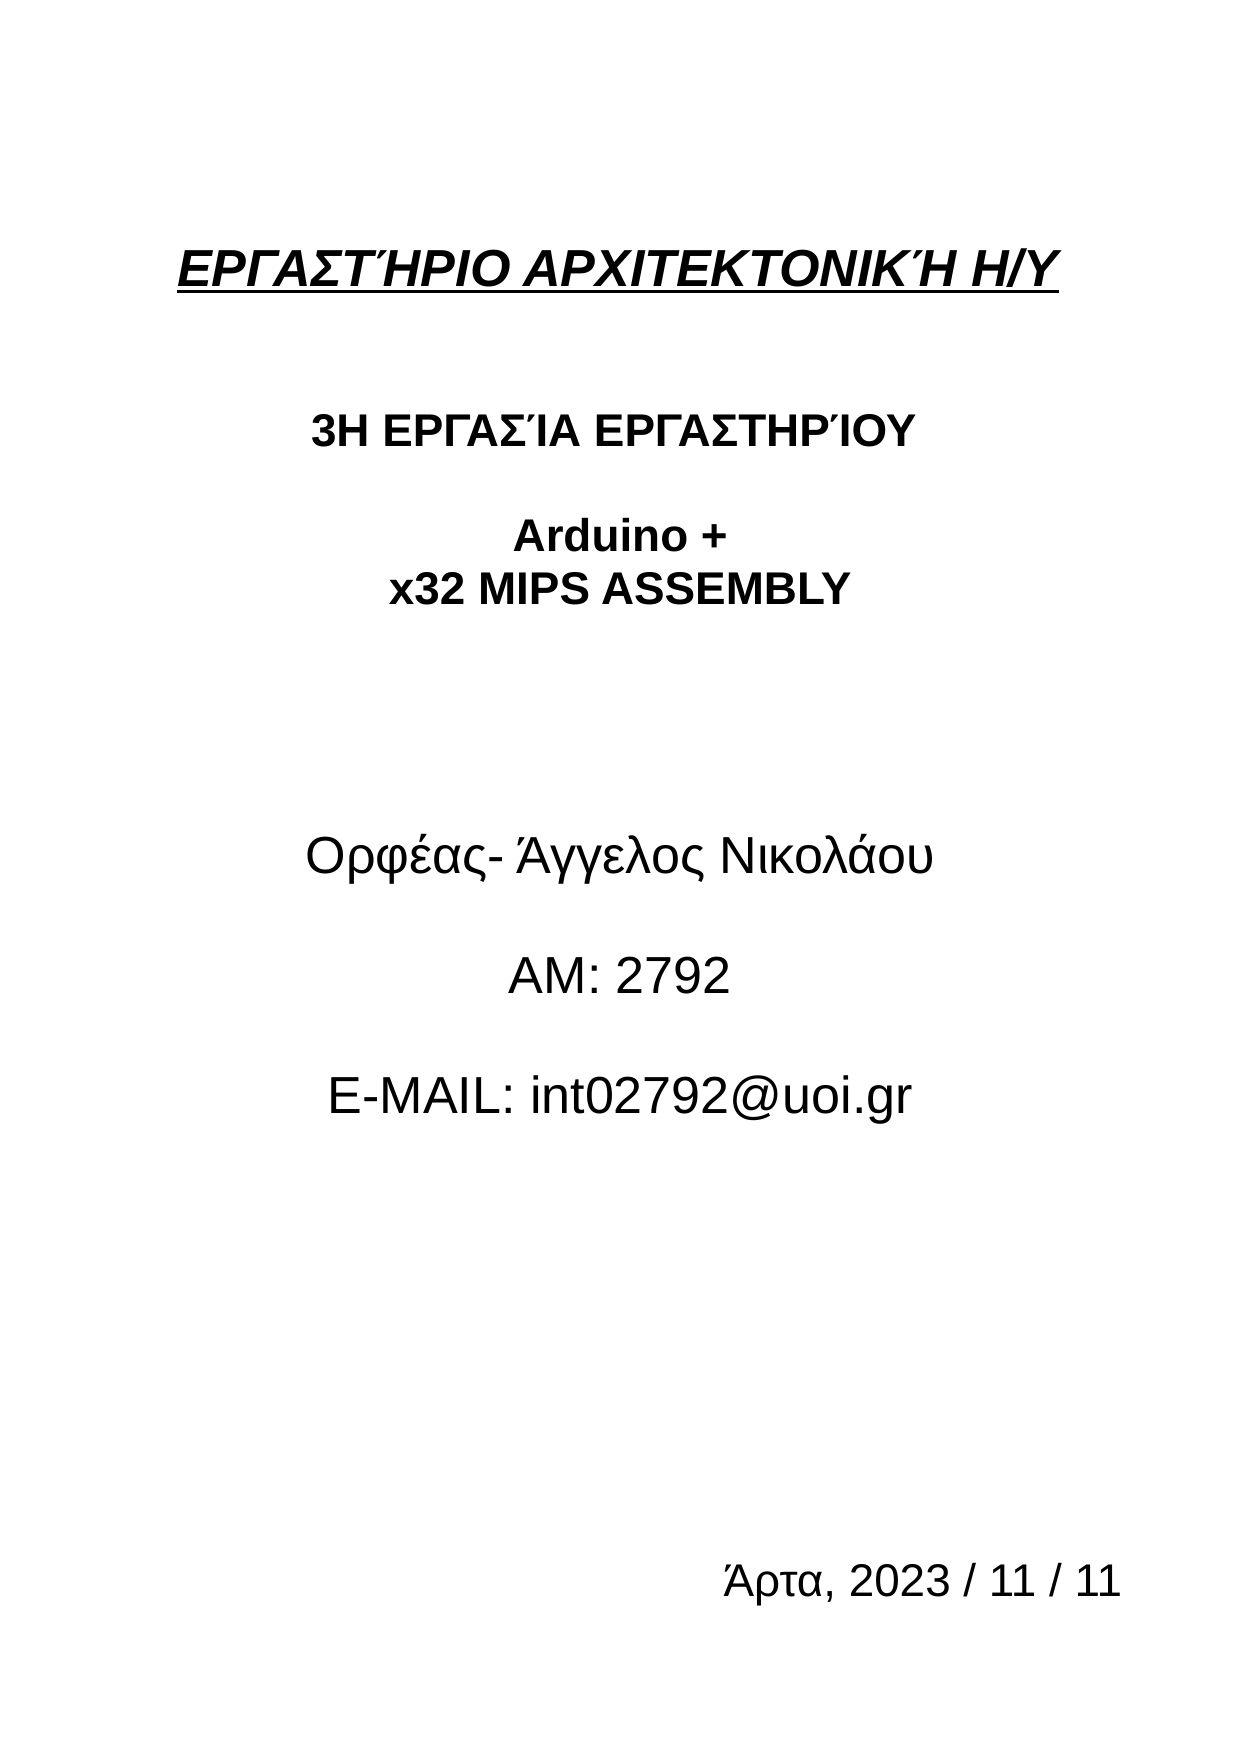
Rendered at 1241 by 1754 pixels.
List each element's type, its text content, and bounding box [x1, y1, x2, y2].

text ΕΡΓΑΣΤΉΡΙΟ ΑΡΧΙΤΕΚΤΟΝΙΚΉ Η/Υ [118, 238, 1122, 298]
text x32 MIPS ASSEMBLY [118, 561, 1122, 614]
text Arduino + [118, 509, 1122, 561]
text E-MAIL: int02792@uoi.gr [118, 1064, 1122, 1124]
text ΑΜ: 2792 [118, 945, 1122, 1004]
text Άρτα, 2023 / 11 / 11 [118, 1553, 1122, 1606]
text 3Η ΕΡΓΑΣΊΑ ΕΡΓΑΣΤΗΡΊΟΥ [118, 403, 1122, 456]
text Ορφέας- Άγγελος Νικολάου [118, 825, 1122, 885]
